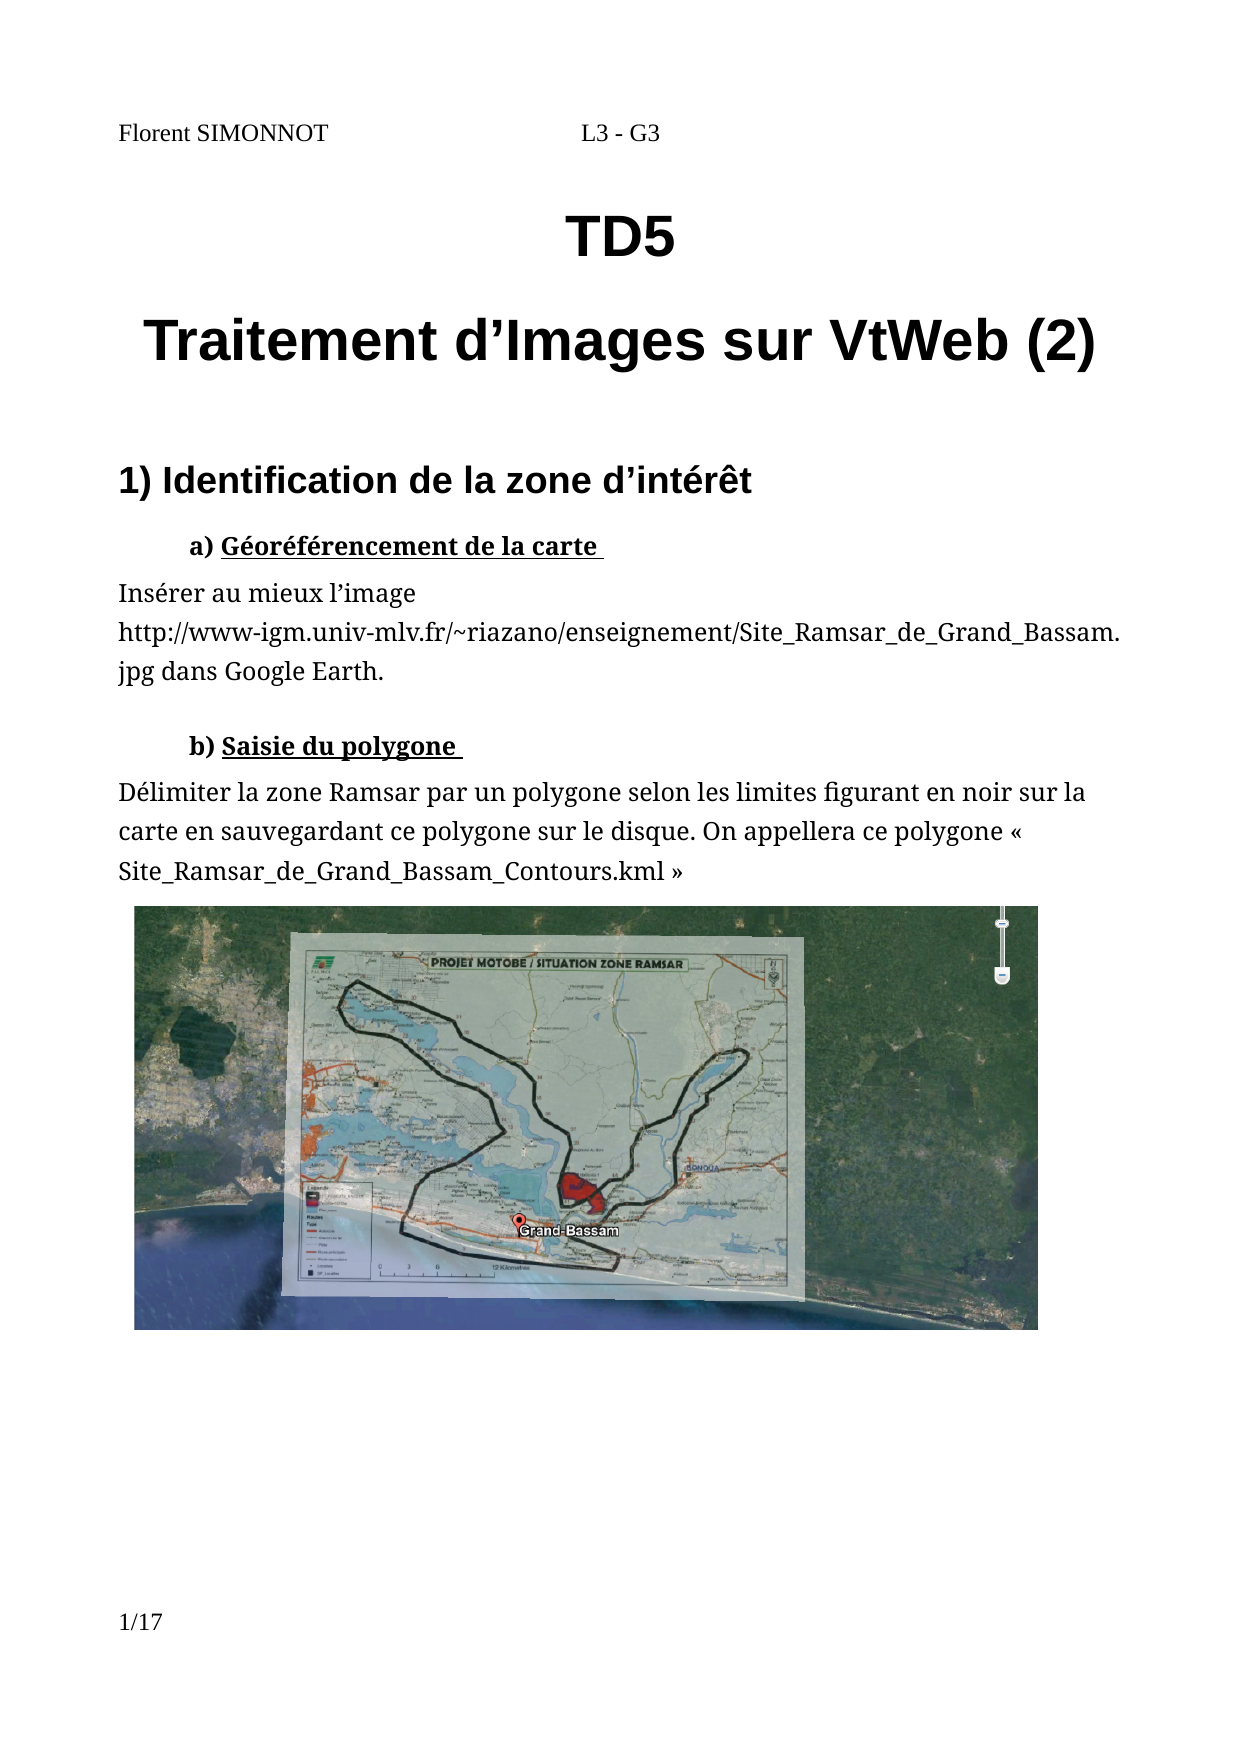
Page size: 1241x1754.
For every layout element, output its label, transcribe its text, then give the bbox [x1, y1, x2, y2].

title Traitement d’Images sur VtWeb (2) [118, 306, 1123, 373]
subtitle 1) Identification de la zone d’intérêt [118, 458, 1123, 502]
text Délimiter la zone Ramsar par un polygone selon les limites figurant en noir sur la carte en sauvegardant ce polygone sur le disque. On appellera ce polygone « Site_Ramsar_de_Grand_Bassam_Contours.kml » [118, 775, 1123, 887]
title TD5 [118, 201, 1123, 268]
subtitle b) Saisie du polygone [189, 728, 1123, 762]
text Insérer au mieux l’image http://www-igm.univ-mlv.fr/~riazano/enseignement/Site_Ramsar_de_Grand_Bassam.jpg dans Google Earth. [118, 575, 1123, 688]
picture [134, 906, 1038, 1330]
subtitle a) Géoréférencement de la carte [189, 529, 1123, 563]
